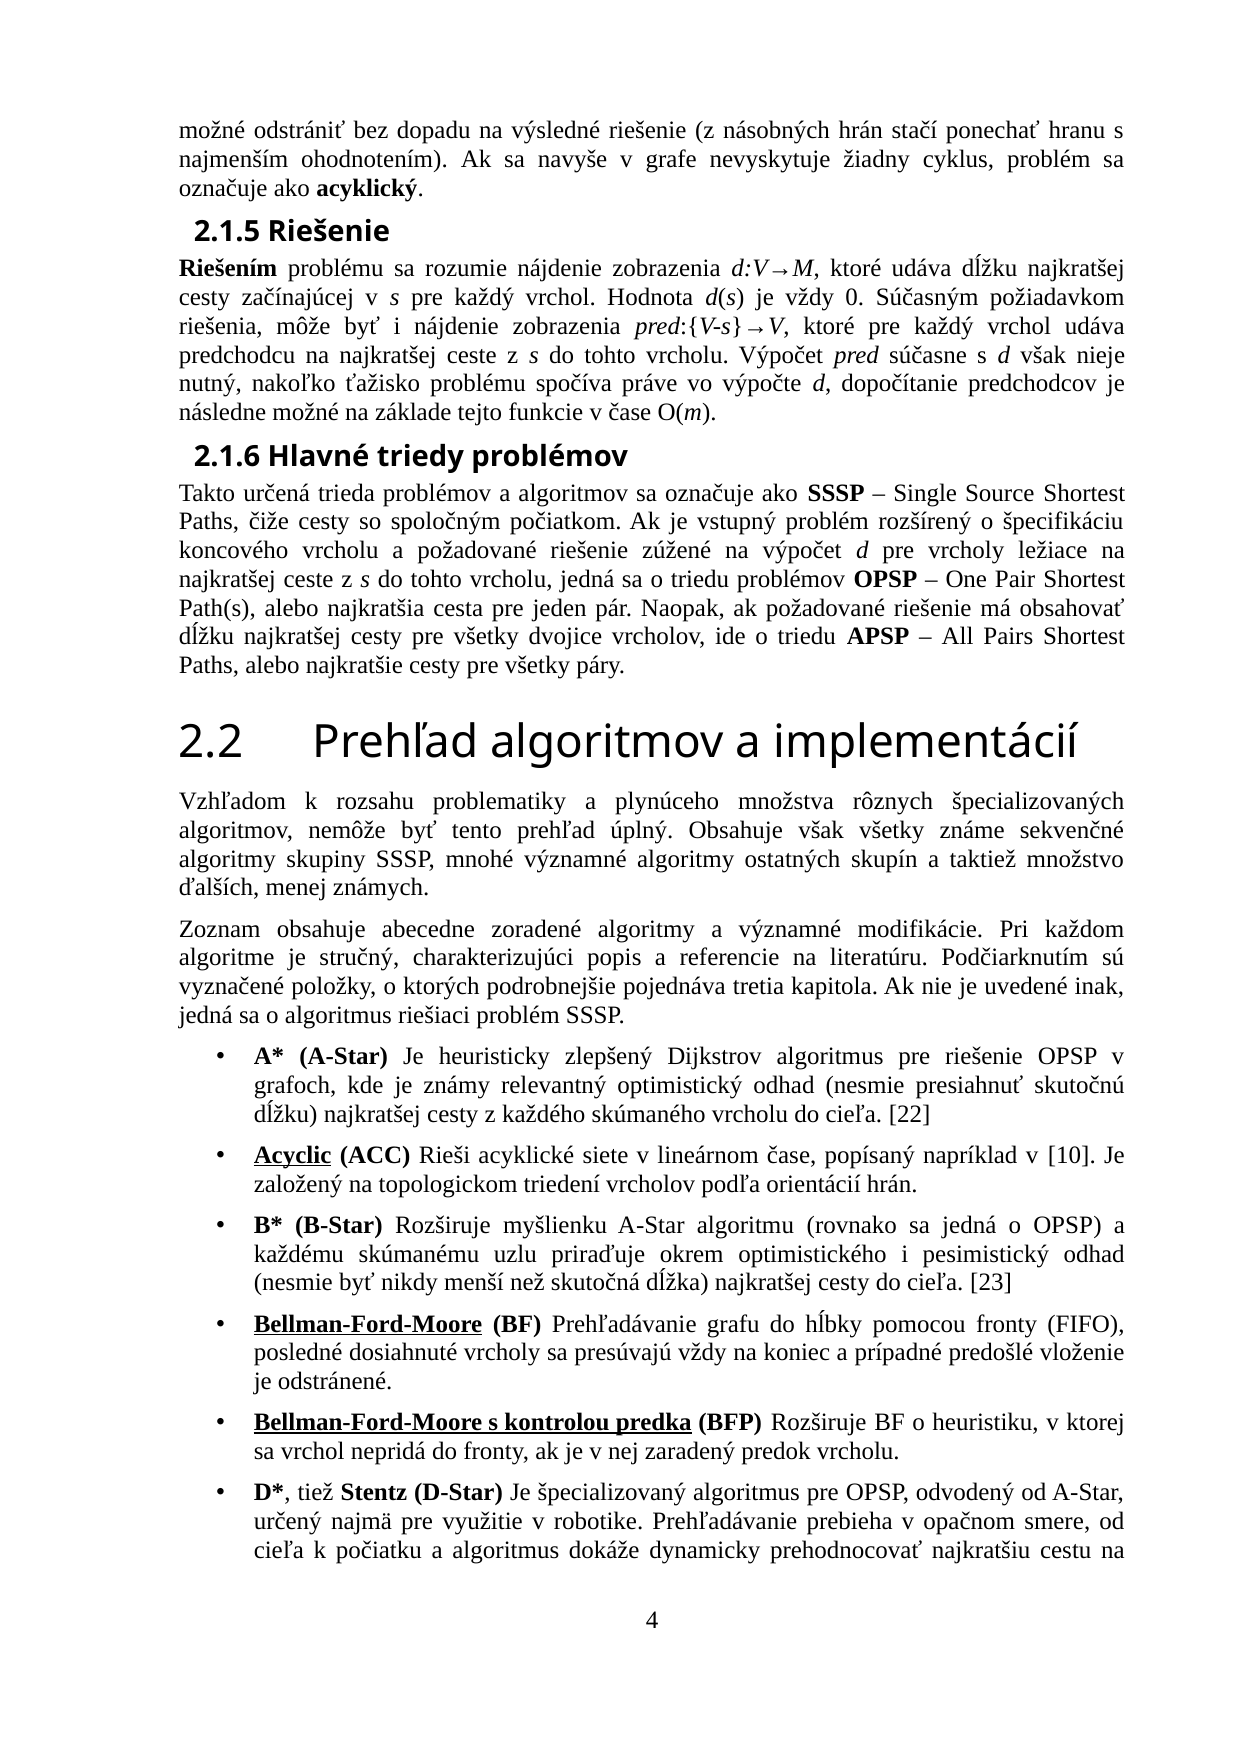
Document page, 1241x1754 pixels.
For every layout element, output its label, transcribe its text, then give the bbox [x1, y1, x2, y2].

list D*, tiež Stentz (D-Star) Je špecializovaný algoritmus pre OPSP, odvodený od A-Star, určený najmä pre využitie v robotike. Prehľadávanie prebieha v opačnom smere, od cieľa k počiatku a algoritmus dokáže dynamicky prehodnocovať najkratšiu cestu na [216, 1477, 1125, 1564]
list Bellman-Ford-Moore s kontrolou predka (BFP) Rozširuje BF o heuristiku, v ktorej sa vrchol nepridá do fronty, ak je v nej zaradený predok vrcholu. [216, 1407, 1125, 1465]
list B* (B-Star) Rozširuje myšlienku A-Star algoritmu (rovnako sa jedná o OPSP) a každému skúmanému uzlu priraďuje okrem optimistického i pesimistický odhad (nesmie byť nikdy menší než skutočná dĺžka) najkratšej cesty do cieľa. [23] [216, 1210, 1125, 1296]
subtitle Prehľad algoritmov a implementácií [178, 709, 1125, 771]
text Riešením problému sa rozumie nájdenie zobrazenia d:V→M, ktoré udáva dĺžku najkratšej cesty začínajúcej v s pre každý vrchol. Hodnota d(s) je vždy 0. Súčasným požiadavkom riešenia, môže byť i nájdenie zobrazenia pred:{V-s}→V, ktoré pre každý vrchol udáva predchodcu na najkratšej ceste z s do tohto vrcholu. Výpočet pred súčasne s d však nieje nutný, nakoľko ťažisko problému spočíva práve vo výpočte d, dopočítanie predchodcov je následne možné na základe tejto funkcie v čase O(m). [178, 253, 1125, 426]
list Acyclic (ACC) Rieši acyklické siete v lineárnom čase, popísaný napríklad v [10]. Je založený na topologickom triedení vrcholov podľa orientácií hrán. [216, 1140, 1125, 1197]
subtitle Riešenie [193, 211, 1125, 250]
text Zoznam obsahuje abecedne zoradené algoritmy a významné modifikácie. Pri každom algoritme je stručný, charakterizujúci popis a referencie na literatúru. Podčiarknutím sú vyznačené položky, o ktorých podrobnejšie pojednáva tretia kapitola. Ak nie je uvedené inak, jedná sa o algoritmus riešiaci problém SSSP. [178, 914, 1125, 1029]
text možné odstrániť bez dopadu na výsledné riešenie (z násobných hrán stačí ponechať hranu s najmenším ohodnotením). Ak sa navyše v grafe nevyskytuje žiadny cyklus, problém sa označuje ako acyklický. [178, 116, 1125, 202]
list Bellman-Ford-Moore (BF) Prehľadávanie grafu do hĺbky pomocou fronty (FIFO), posledné dosiahnuté vrcholy sa presúvajú vždy na koniec a prípadné predošlé vloženie je odstránené. [216, 1309, 1125, 1395]
text Takto určená trieda problémov a algoritmov sa označuje ako SSSP – Single Source Shortest Paths, čiže cesty so spoločným počiatkom. Ak je vstupný problém rozšírený o špecifikáciu koncového vrcholu a požadované riešenie zúžené na výpočet d pre vrcholy ležiace na najkratšej ceste z s do tohto vrcholu, jedná sa o triedu problémov OPSP – One Pair Shortest Path(s), alebo najkratšia cesta pre jeden pár. Naopak, ak požadované riešenie má obsahovať dĺžku najkratšej cesty pre všetky dvojice vrcholov, ide o triedu APSP – All Pairs Shortest Paths, alebo najkratšie cesty pre všetky páry. [178, 478, 1125, 679]
text Vzhľadom k rozsahu problematiky a plynúceho množstva rôznych špecializovaných algoritmov, nemôže byť tento prehľad úplný. Obsahuje však všetky známe sekvenčné algoritmy skupiny SSSP, mnohé významné algoritmy ostatných skupín a taktiež množstvo ďalších, menej známych. [178, 786, 1125, 901]
subtitle Hlavné triedy problémov [193, 435, 1125, 474]
list A* (A-Star) Je heuristicky zlepšený Dijkstrov algoritmus pre riešenie OPSP v grafoch, kde je známy relevantný optimistický odhad (nesmie presiahnuť skutočnú dĺžku) najkratšej cesty z každého skúmaného vrcholu do cieľa. [22] [216, 1041, 1125, 1127]
